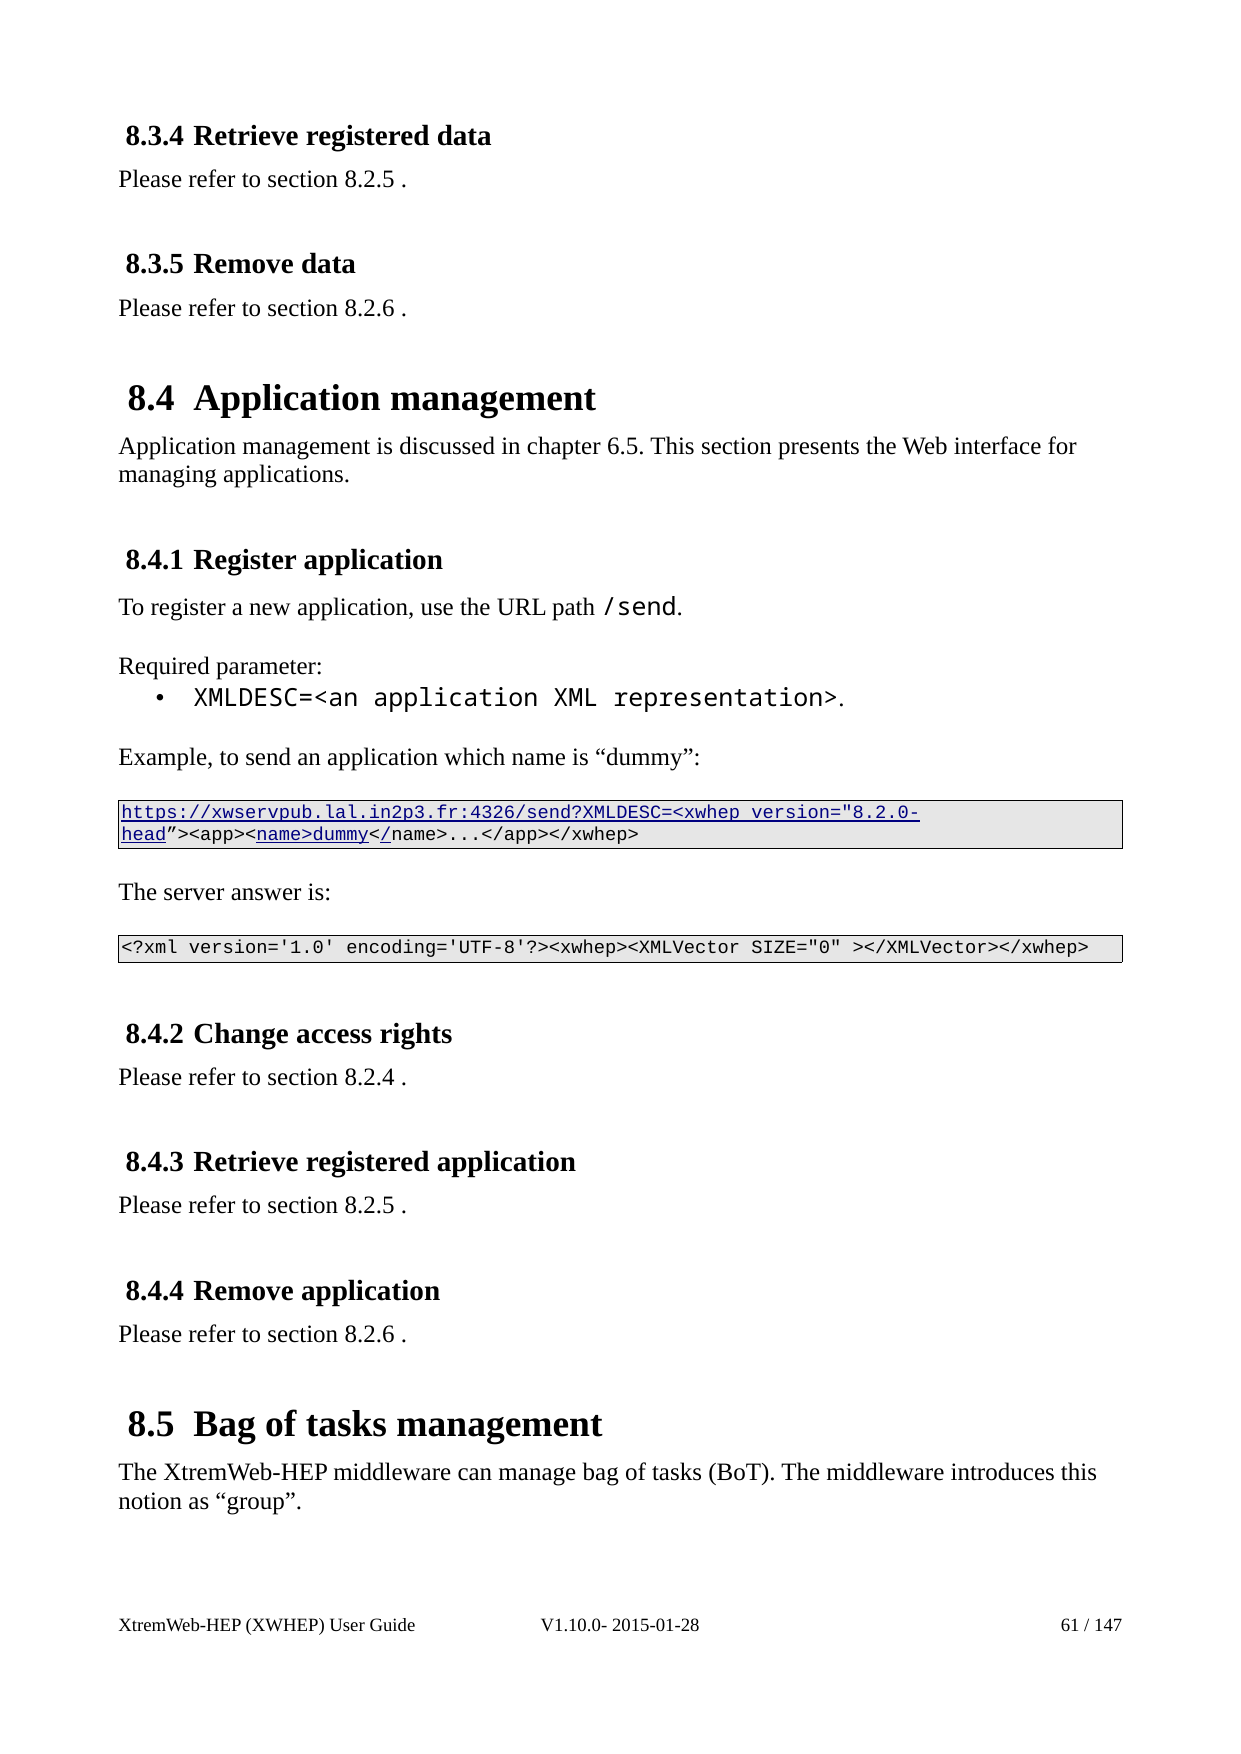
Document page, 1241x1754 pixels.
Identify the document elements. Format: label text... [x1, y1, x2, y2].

subtitle Bag of tasks management [118, 1401, 1122, 1444]
text <?xml version='1.0' encoding='UTF-8'?><xwhep><XMLVector SIZE="0" ></XMLVector></xwhep> [119, 936, 1122, 962]
text https://xwservpub.lal.in2p3.fr:4326/send?XMLDESC=<xwhep version="8.2.0-head”><app><name>dummy</name>...</app></xwhep> [119, 801, 1122, 848]
text Please refer to section8.2.6. [118, 293, 1122, 321]
list XMLDESC=<an application XML representation>. [156, 680, 1122, 714]
subtitle Register application [118, 542, 1122, 576]
text Application management is discussed in chapter 6.5. This section presents the Web interface for managing applications. [118, 431, 1122, 488]
text Please refer to section8.2.4. [118, 1062, 1122, 1091]
text Please refer to section8.2.5. [118, 164, 1122, 193]
subtitle Retrieve registered data [118, 118, 1122, 152]
text The server answer is: [118, 877, 1122, 906]
text Required parameter: [118, 651, 1122, 680]
subtitle Retrieve registered application [118, 1144, 1122, 1178]
text Please refer to section8.2.5. [118, 1190, 1122, 1219]
subtitle Remove application [118, 1273, 1122, 1306]
subtitle Remove data [118, 247, 1122, 280]
text Please refer to section8.2.6. [118, 1319, 1122, 1348]
text To register a new application, use the URL path /send. [118, 588, 1122, 622]
text Example, to send an application which name is “dummy”: [118, 742, 1122, 771]
text The XtremWeb-HEP middleware can manage bag of tasks (BoT). The middleware introduces this notion as “group”. [118, 1457, 1122, 1514]
subtitle Change access rights [118, 1016, 1122, 1049]
subtitle Application management [118, 375, 1122, 418]
